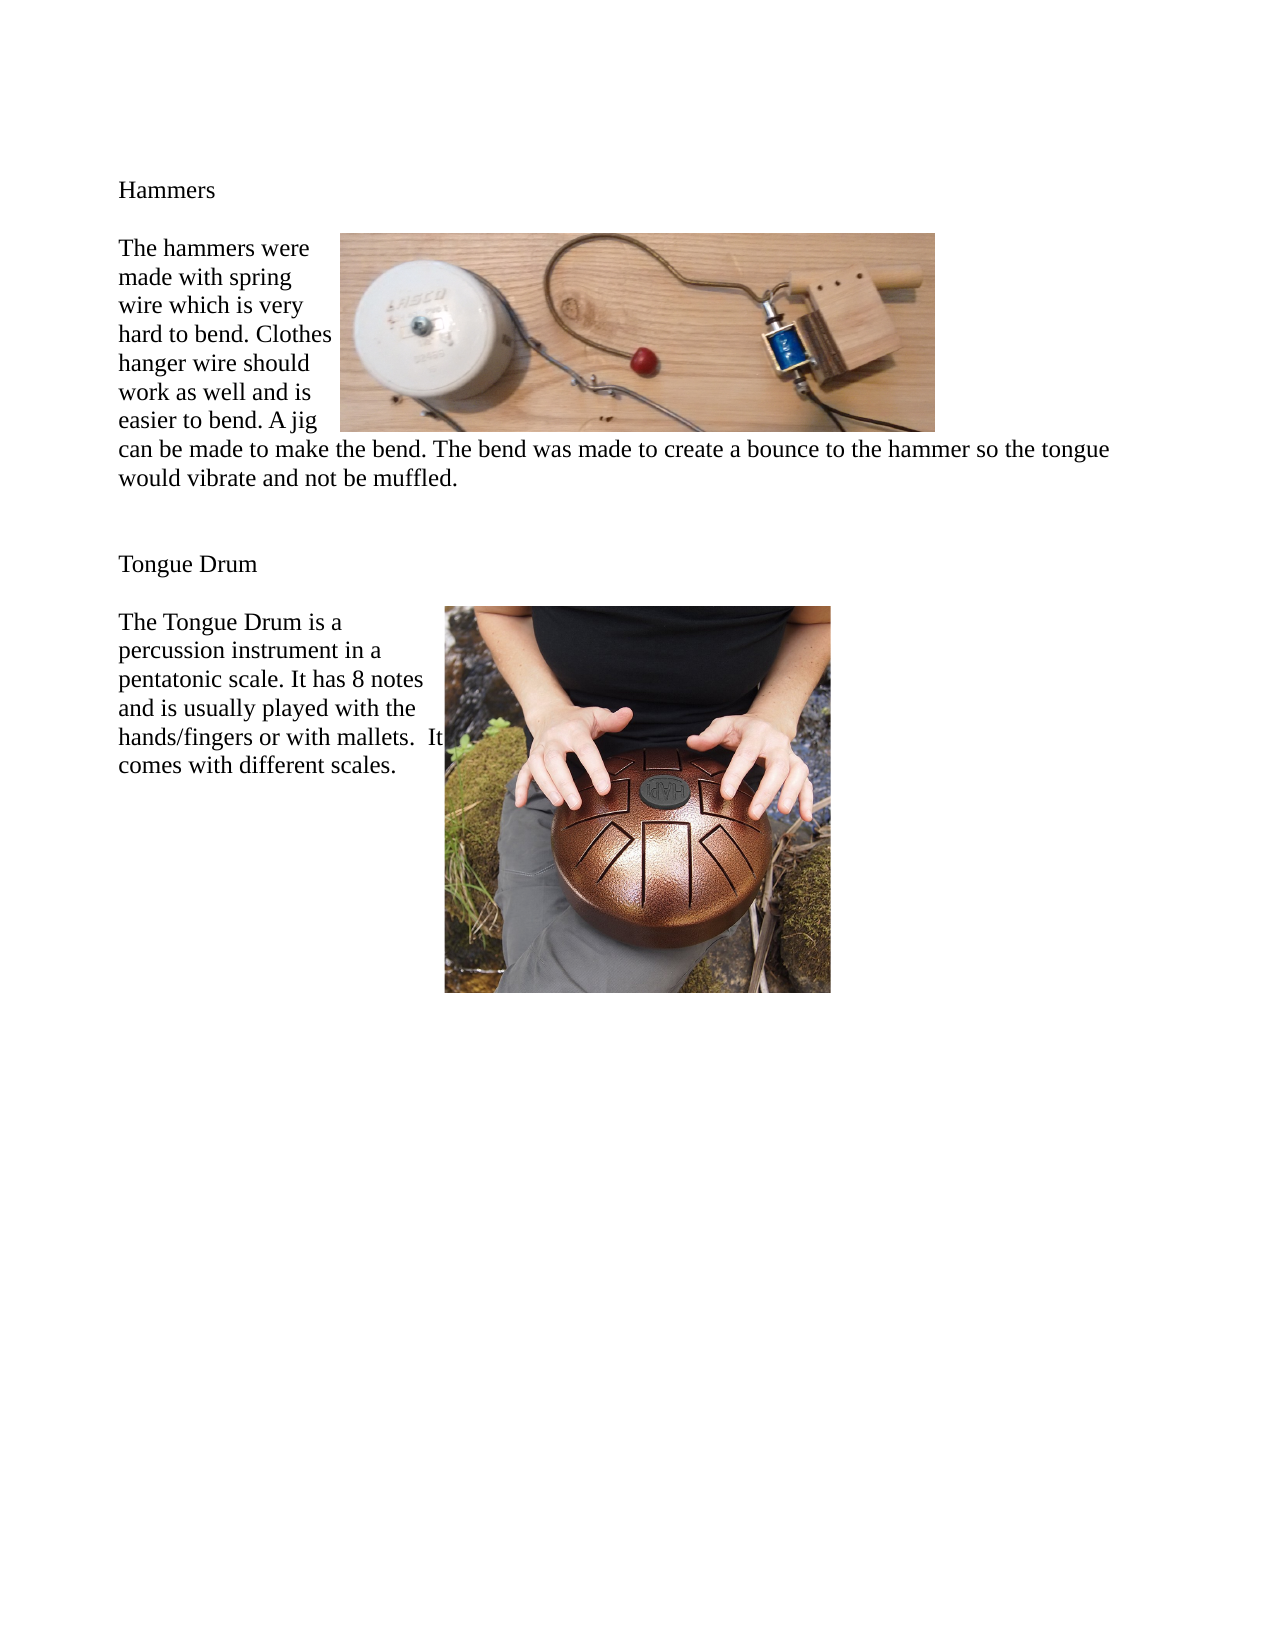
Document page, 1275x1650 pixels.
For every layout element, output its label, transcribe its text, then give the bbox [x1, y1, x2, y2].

picture [340, 233, 935, 432]
text [831, 607, 1157, 779]
picture [444, 606, 831, 993]
text Tongue Drum [118, 549, 1157, 578]
text Hammers [118, 176, 1157, 204]
text The hammers were made with spring wire which is very hard to bend. Clothes hanger wire should work as well and is easier to bend. A jig can be made to make the bend. The bend was made to create a bounce to the hammer so the tongue would vibrate and not be muffled. [118, 233, 1157, 492]
text The Tongue Drum is a percussion instrument in a pentatonic scale. It has 8 notes and is usually played with the hands/fingers or with mallets. It comes with different scales. [118, 607, 444, 779]
